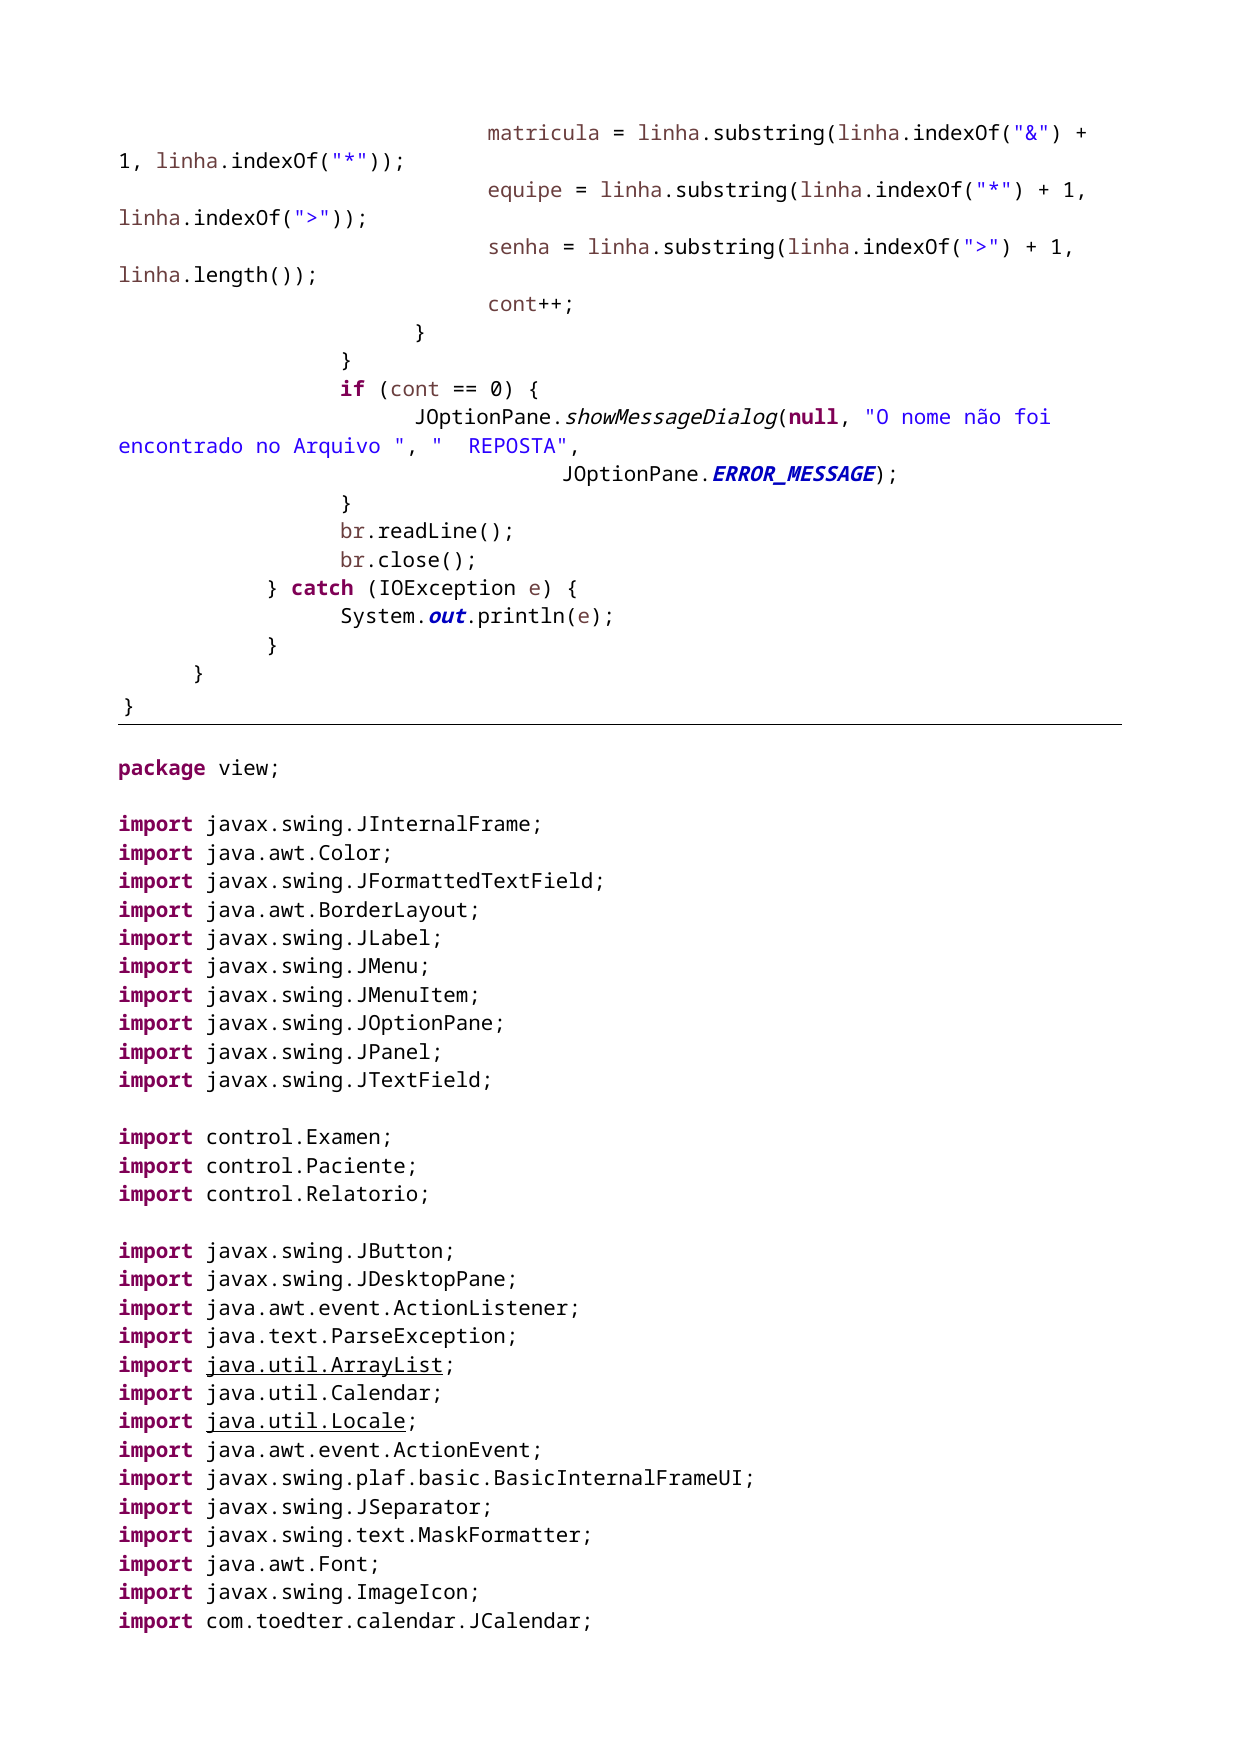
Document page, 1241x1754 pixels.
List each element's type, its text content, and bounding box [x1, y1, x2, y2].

text import java.awt.event.ActionListener; [118, 1293, 1122, 1321]
text package view; [118, 753, 1122, 781]
text import javax.swing.JFormattedTextField; [118, 866, 1122, 895]
text import com.toedter.calendar.JCalendar; [118, 1606, 1122, 1634]
text br.close(); [118, 545, 1122, 573]
text senha = linha.substring(linha.indexOf(">") + 1, linha.length()); [118, 232, 1122, 289]
text import java.awt.BorderLayout; [118, 895, 1122, 923]
text import javax.swing.JTextField; [118, 1065, 1122, 1094]
text import java.util.ArrayList; [118, 1350, 1122, 1378]
text import java.awt.event.ActionEvent; [118, 1435, 1122, 1463]
text cont++; [118, 289, 1122, 317]
text import control.Relatorio; [118, 1179, 1122, 1208]
text } [118, 488, 1122, 516]
text import java.awt.Font; [118, 1549, 1122, 1577]
text } [118, 317, 1122, 346]
text } [118, 687, 1122, 724]
text } [118, 658, 1122, 687]
text equipe = linha.substring(linha.indexOf("*") + 1, linha.indexOf(">")); [118, 175, 1122, 232]
text import javax.swing.JMenuItem; [118, 980, 1122, 1008]
text import javax.swing.plaf.basic.BasicInternalFrameUI; [118, 1463, 1122, 1492]
text import javax.swing.text.MaskFormatter; [118, 1520, 1122, 1549]
text } [118, 346, 1122, 374]
text matricula = linha.substring(linha.indexOf("&") + 1, linha.indexOf("*")); [118, 118, 1122, 175]
text import javax.swing.JOptionPane; [118, 1008, 1122, 1037]
text System.out.println(e); [118, 602, 1122, 630]
text import javax.swing.JLabel; [118, 923, 1122, 952]
text import javax.swing.JButton; [118, 1236, 1122, 1264]
text br.readLine(); [118, 516, 1122, 545]
text import control.Examen; [118, 1122, 1122, 1151]
text import javax.swing.JMenu; [118, 952, 1122, 980]
text } [118, 630, 1122, 658]
text import javax.swing.JPanel; [118, 1037, 1122, 1065]
text import control.Paciente; [118, 1151, 1122, 1179]
text import javax.swing.JInternalFrame; [118, 809, 1122, 838]
text if (cont == 0) { [118, 374, 1122, 402]
text import java.util.Calendar; [118, 1378, 1122, 1407]
text } catch (IOException e) { [118, 573, 1122, 602]
text JOptionPane.showMessageDialog(null, "O nome não foi encontrado no Arquivo ", " REPOSTA", [118, 402, 1122, 459]
text import javax.swing.ImageIcon; [118, 1577, 1122, 1606]
text import java.util.Locale; [118, 1407, 1122, 1435]
text JOptionPane.ERROR_MESSAGE); [118, 459, 1122, 488]
text import javax.swing.JDesktopPane; [118, 1264, 1122, 1293]
text import java.awt.Color; [118, 838, 1122, 866]
text import javax.swing.JSeparator; [118, 1492, 1122, 1520]
text import java.text.ParseException; [118, 1321, 1122, 1350]
